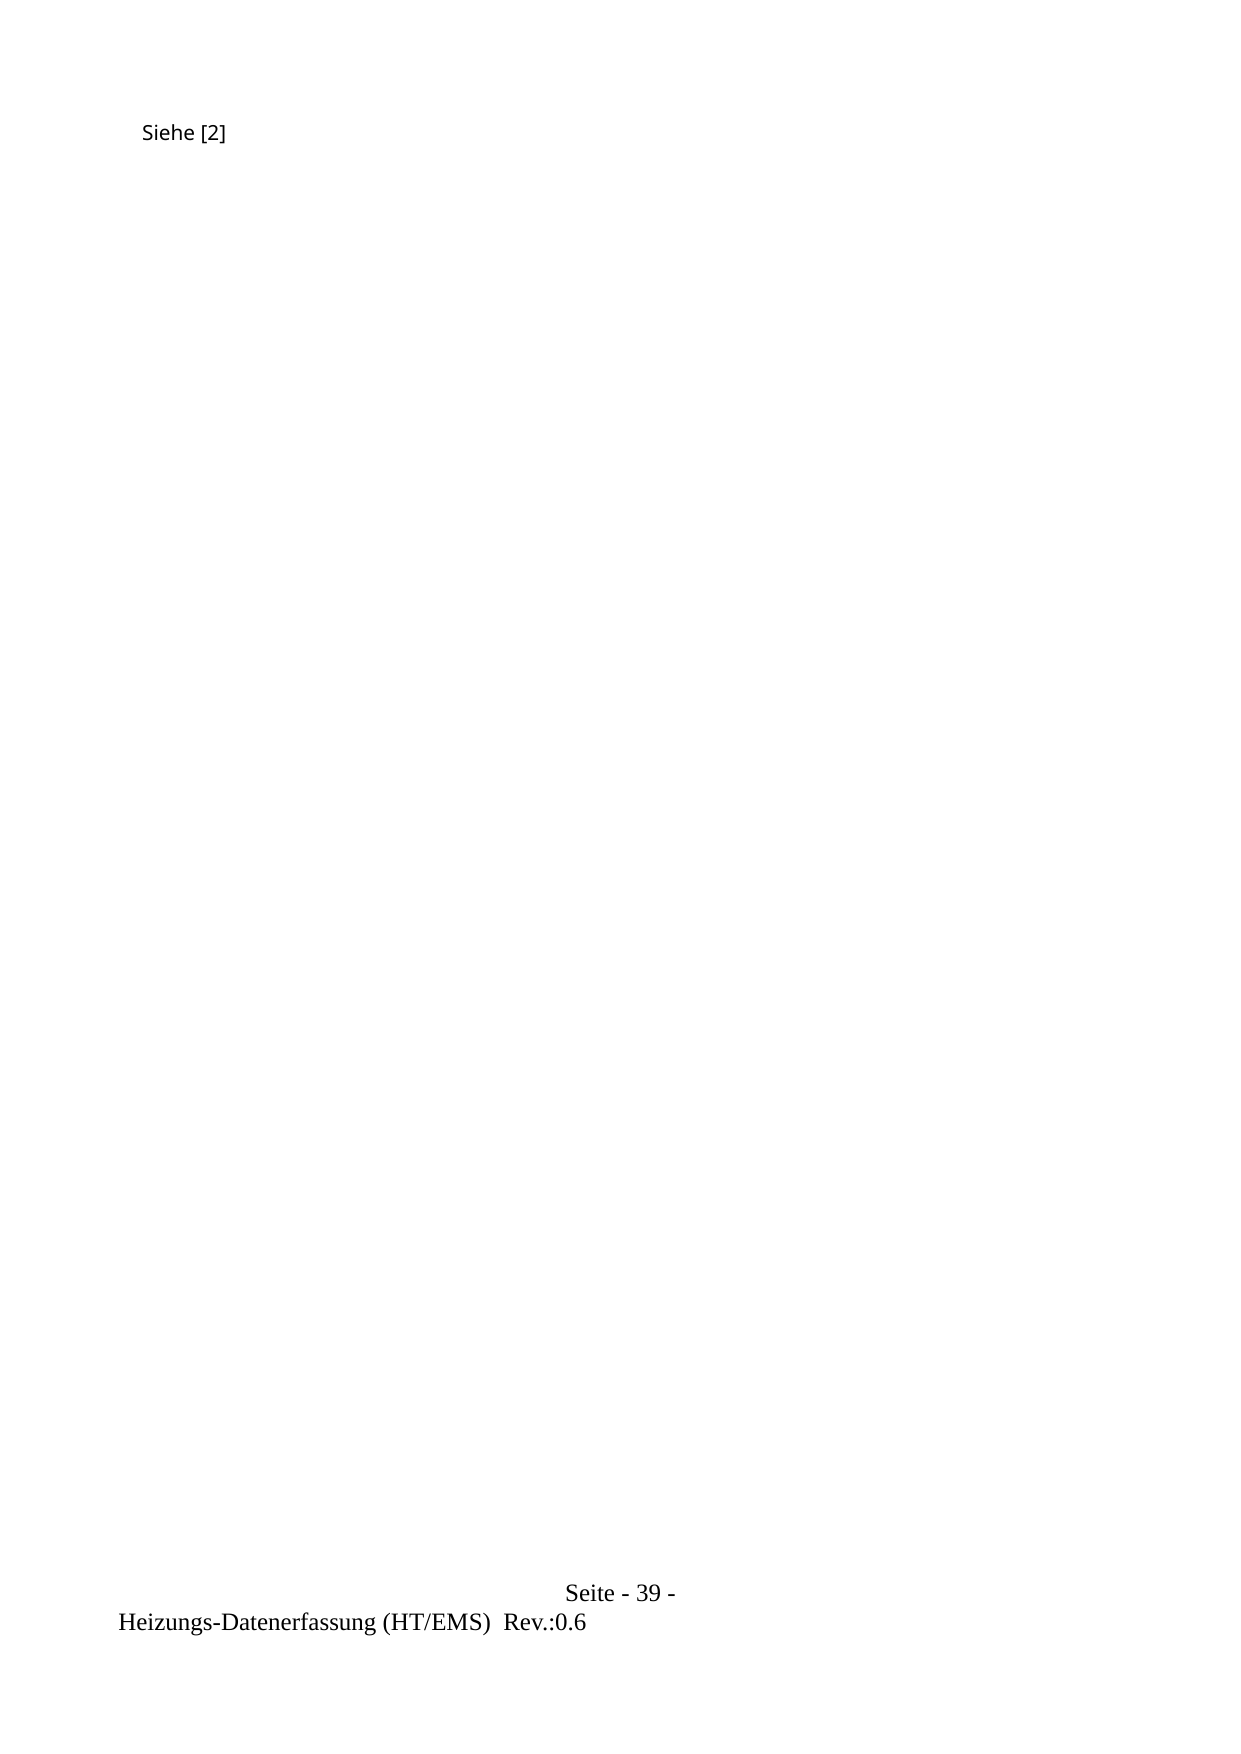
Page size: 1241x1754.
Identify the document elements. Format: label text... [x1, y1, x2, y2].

text Siehe [2] [142, 118, 1122, 147]
